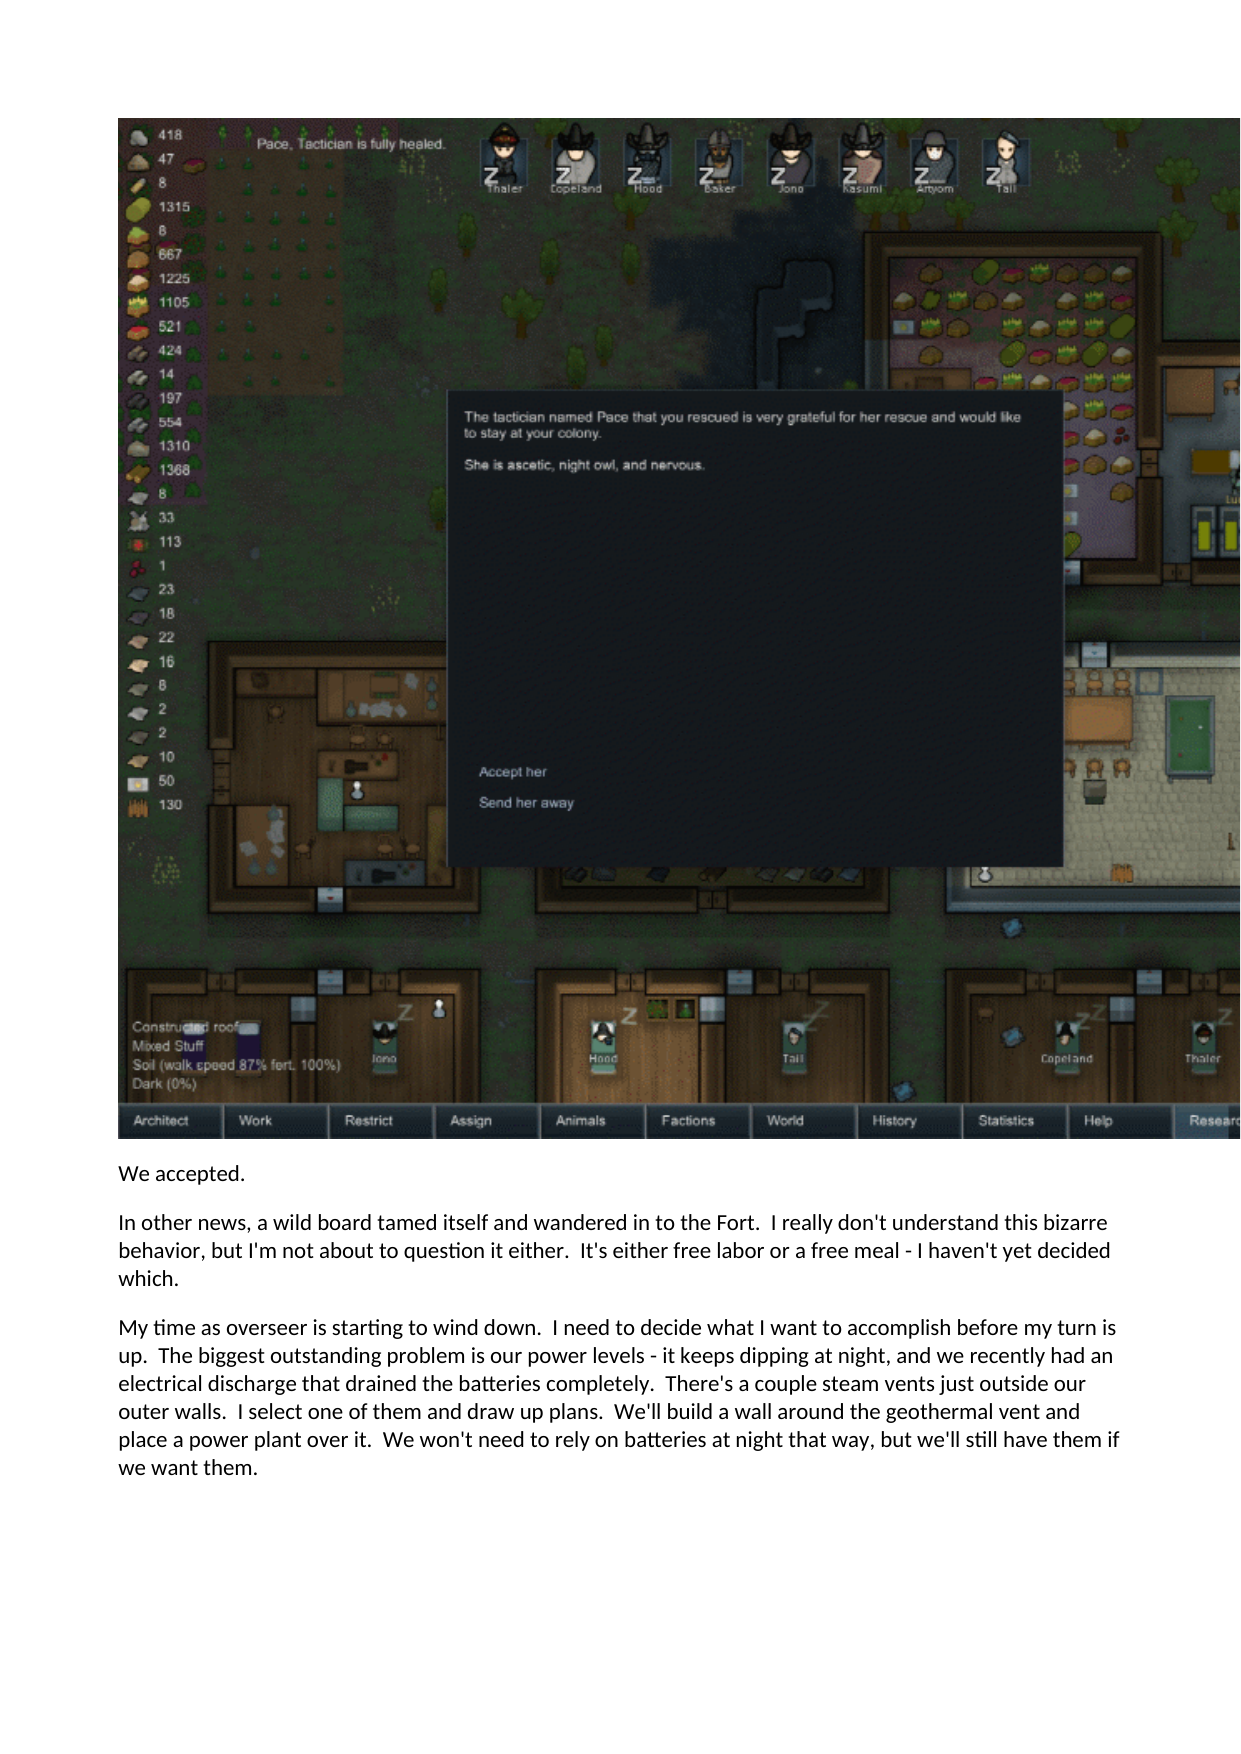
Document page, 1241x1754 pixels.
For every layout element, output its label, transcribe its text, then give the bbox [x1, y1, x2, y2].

text We accepted. [118, 1159, 1122, 1187]
text My time as overseer is starting to wind down. I need to decide what I want to accomplish before my turn is up. The biggest outstanding problem is our power levels - it keeps dipping at night, and we recently had an electrical discharge that drained the batteries completely. There's a couple steam vents just outside our outer walls. I select one of them and draw up plans. We'll build a wall around the geothermal vent and place a power plant over it. We won't need to rely on batteries at night that way, but we'll still have them if we want them. [118, 1313, 1122, 1481]
text In other news, a wild board tamed itself and wandered in to the Fort. I really don't understand this bizarre behavior, but I'm not about to question it either. It's either free labor or a free meal - I haven't yet decided which. [118, 1208, 1122, 1292]
